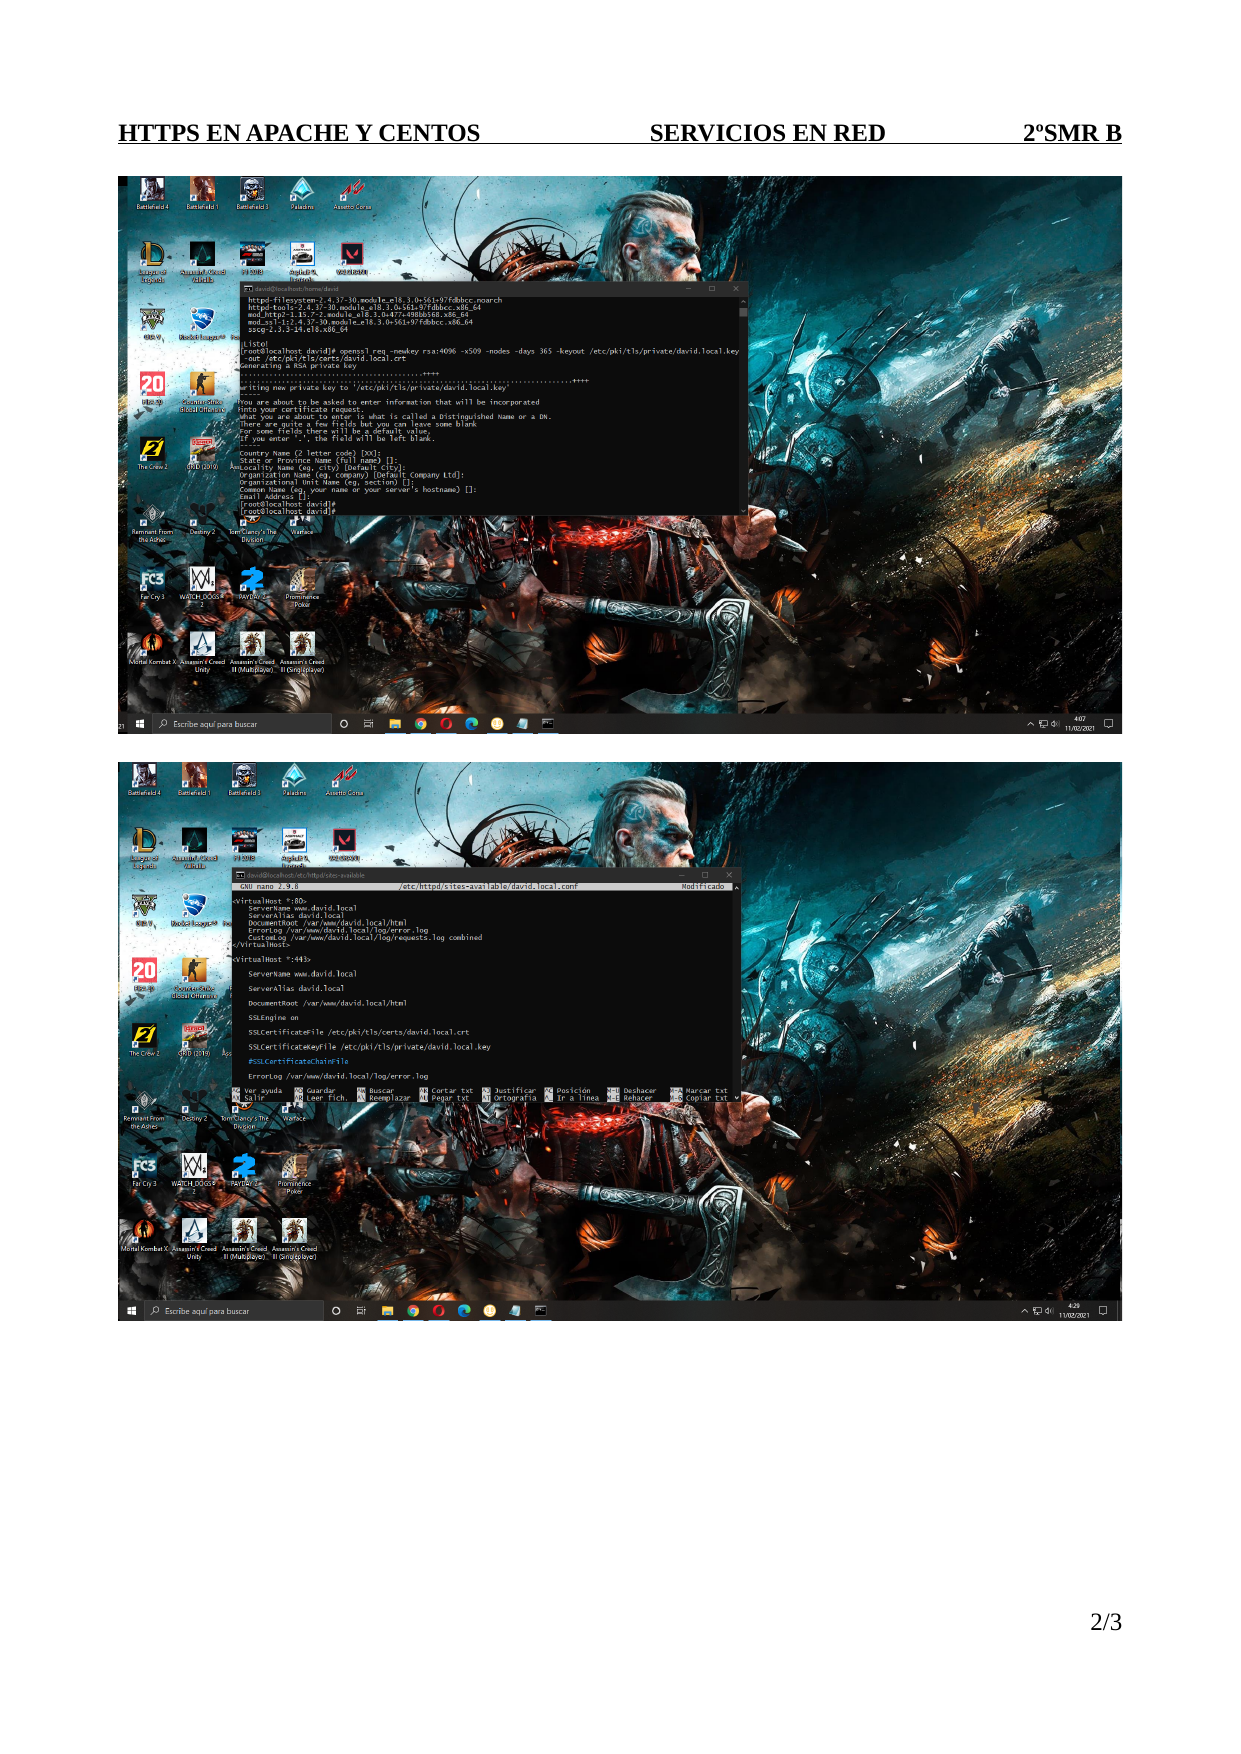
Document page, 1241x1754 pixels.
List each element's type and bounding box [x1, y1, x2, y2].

picture [118, 176, 1123, 734]
picture [118, 762, 1123, 1321]
